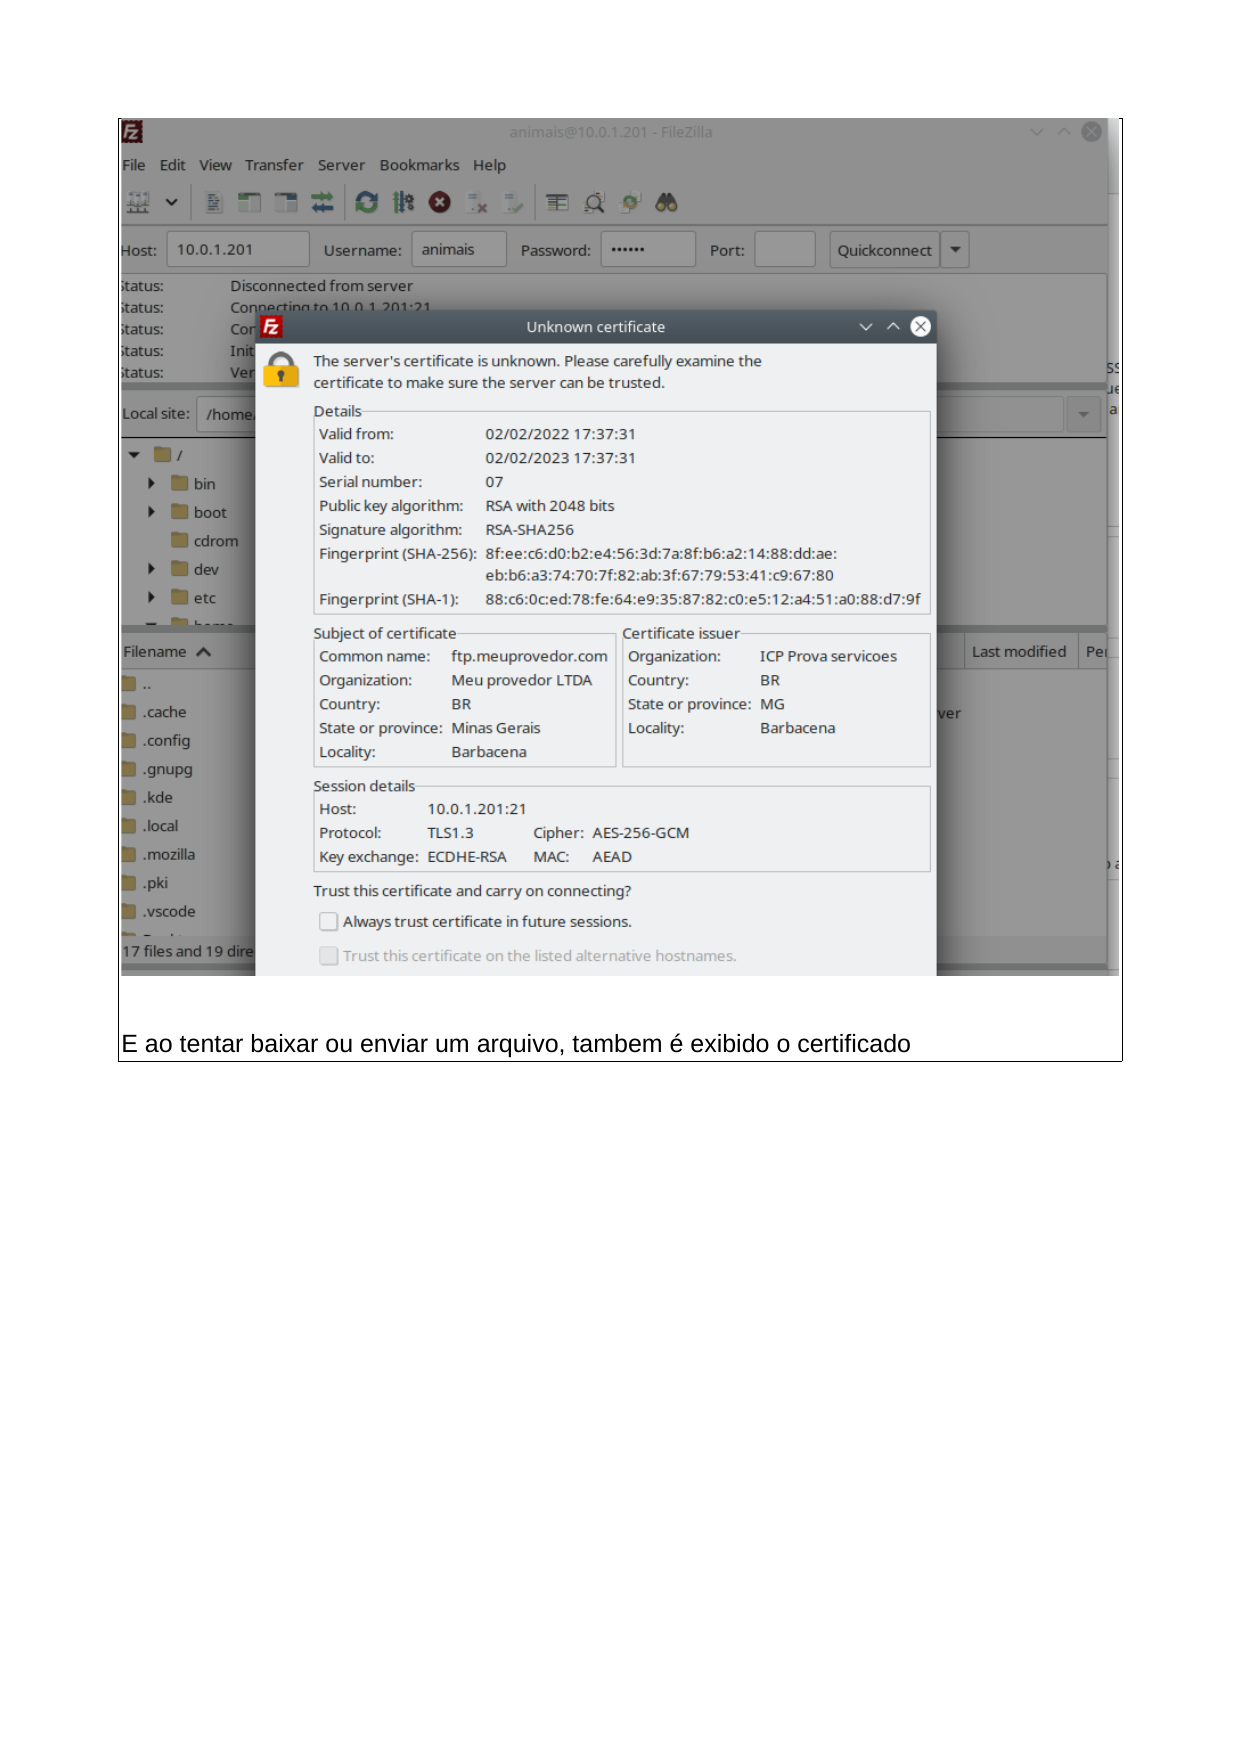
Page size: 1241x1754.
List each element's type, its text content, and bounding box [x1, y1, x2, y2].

text E ao tentar baixar ou enviar um arquivo, tambem é exibido o certificado [119, 1026, 1122, 1061]
picture [121, 118, 1119, 976]
